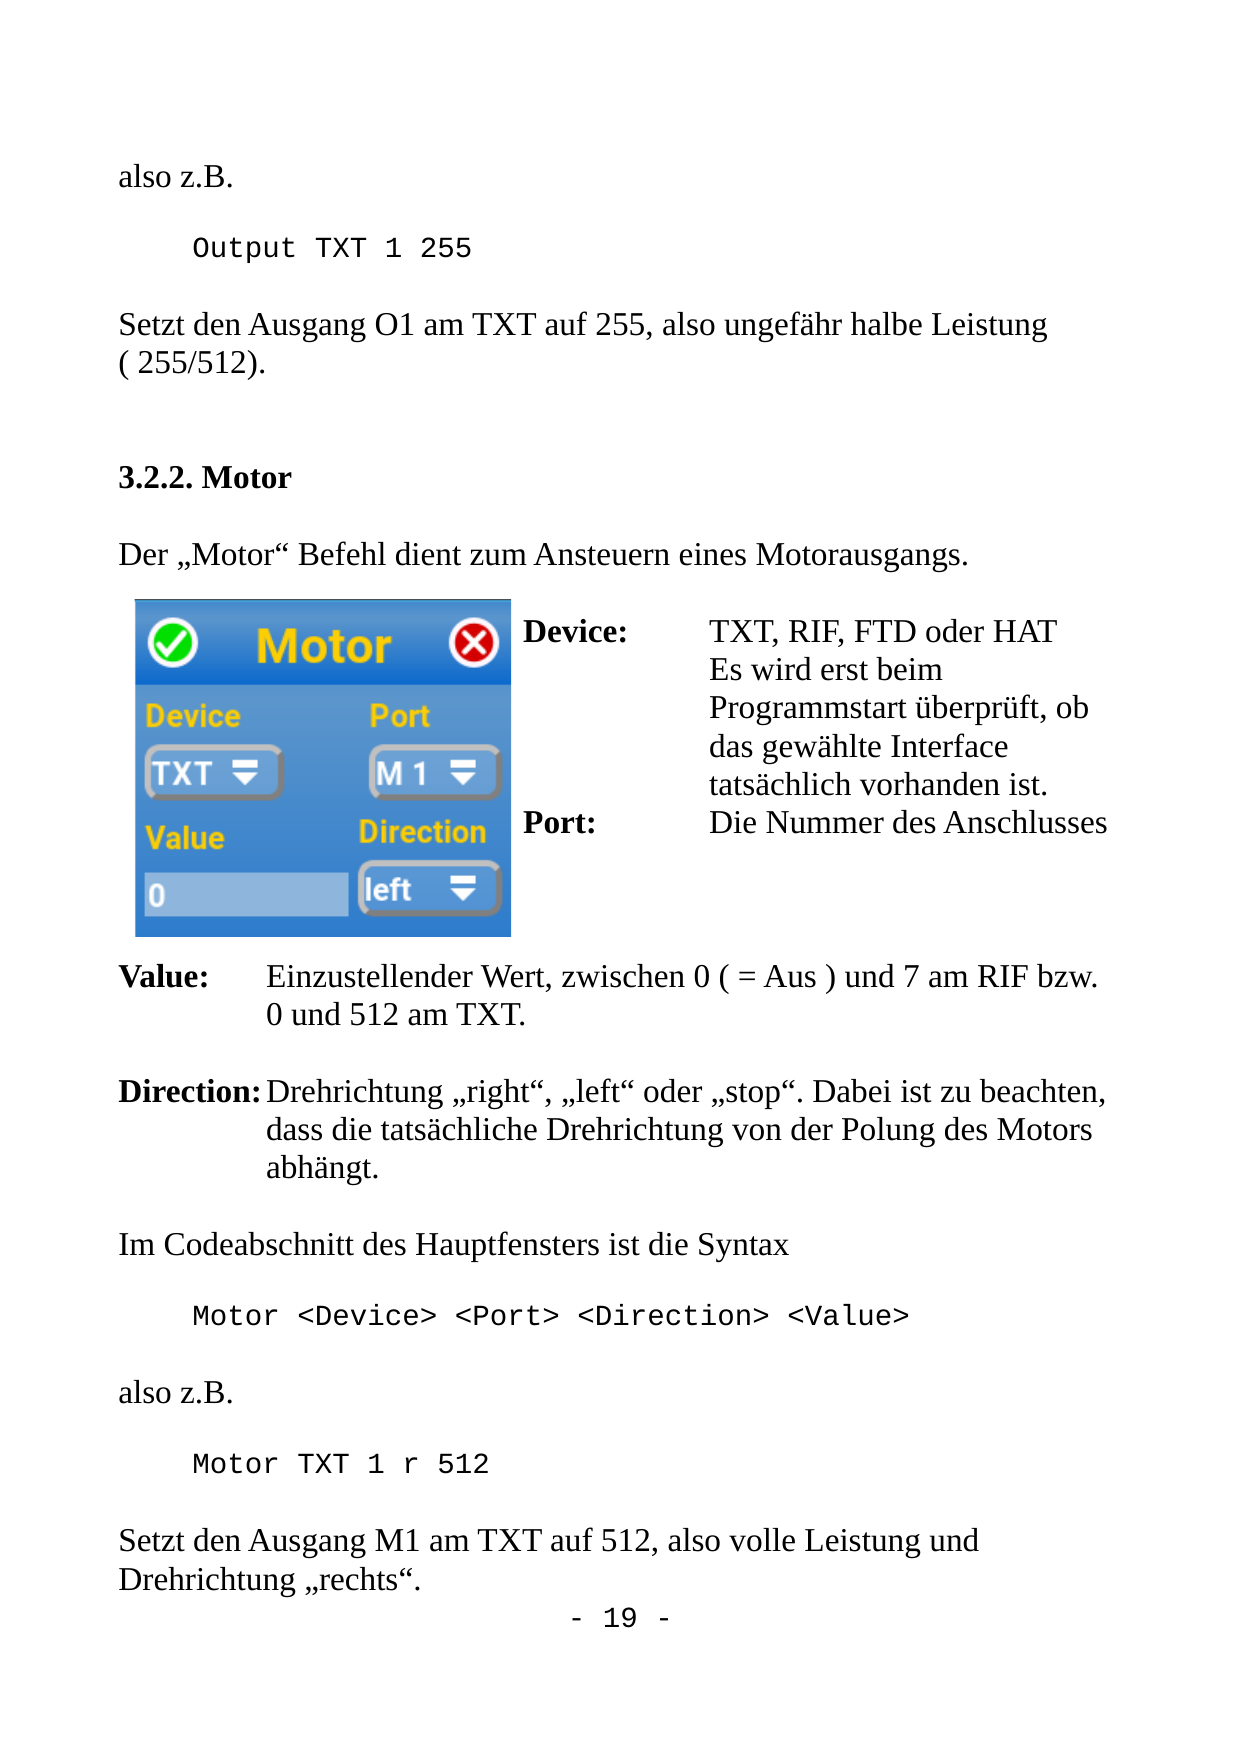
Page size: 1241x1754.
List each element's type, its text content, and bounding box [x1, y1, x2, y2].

text 3.2.2. Motor [118, 458, 1122, 496]
text Motor TXT 1 r 512 [118, 1449, 1122, 1482]
text abhängt. [118, 1148, 1122, 1186]
text also z.B. [118, 156, 1122, 195]
text Direction: Drehrichtung „right“, „left“ oder „stop“. Dabei ist zu beachten, [118, 1071, 1122, 1109]
picture [134, 599, 512, 937]
text Output TXT 1 255 [118, 233, 1122, 266]
text [118, 611, 134, 649]
text [118, 649, 134, 803]
text also z.B. [118, 1372, 1122, 1411]
text Motor <Device> <Port> <Direction> <Value> [118, 1301, 1122, 1334]
text Setzt den Ausgang O1 am TXT auf 255, also ungefähr halbe Leistung ( 255/512). [118, 304, 1122, 381]
text Der „Motor“ Befehl dient zum Ansteuern eines Motorausgangs. [118, 534, 1122, 573]
text Value: Einzustellender Wert, zwischen 0 ( = Aus ) und 7 am RIF bzw. 0 und 512 am TXT. [118, 956, 1122, 1033]
text Setzt den Ausgang M1 am TXT auf 512, also volle Leistung und Drehrichtung „rechts“. [118, 1521, 1122, 1597]
text dass die tatsächliche Drehrichtung von der Polung des Motors [118, 1109, 1122, 1148]
text Device: TXT, RIF, FTD oder HAT [512, 611, 1122, 649]
text Port: Die Nummer des Anschlusses [512, 803, 1122, 841]
text Es wird erst beim Programmstart überprüft, ob das gewählte Interface tatsächlich vorhanden ist. [512, 649, 1122, 803]
text Im Codeabschnitt des Hauptfensters ist die Syntax [118, 1224, 1122, 1263]
